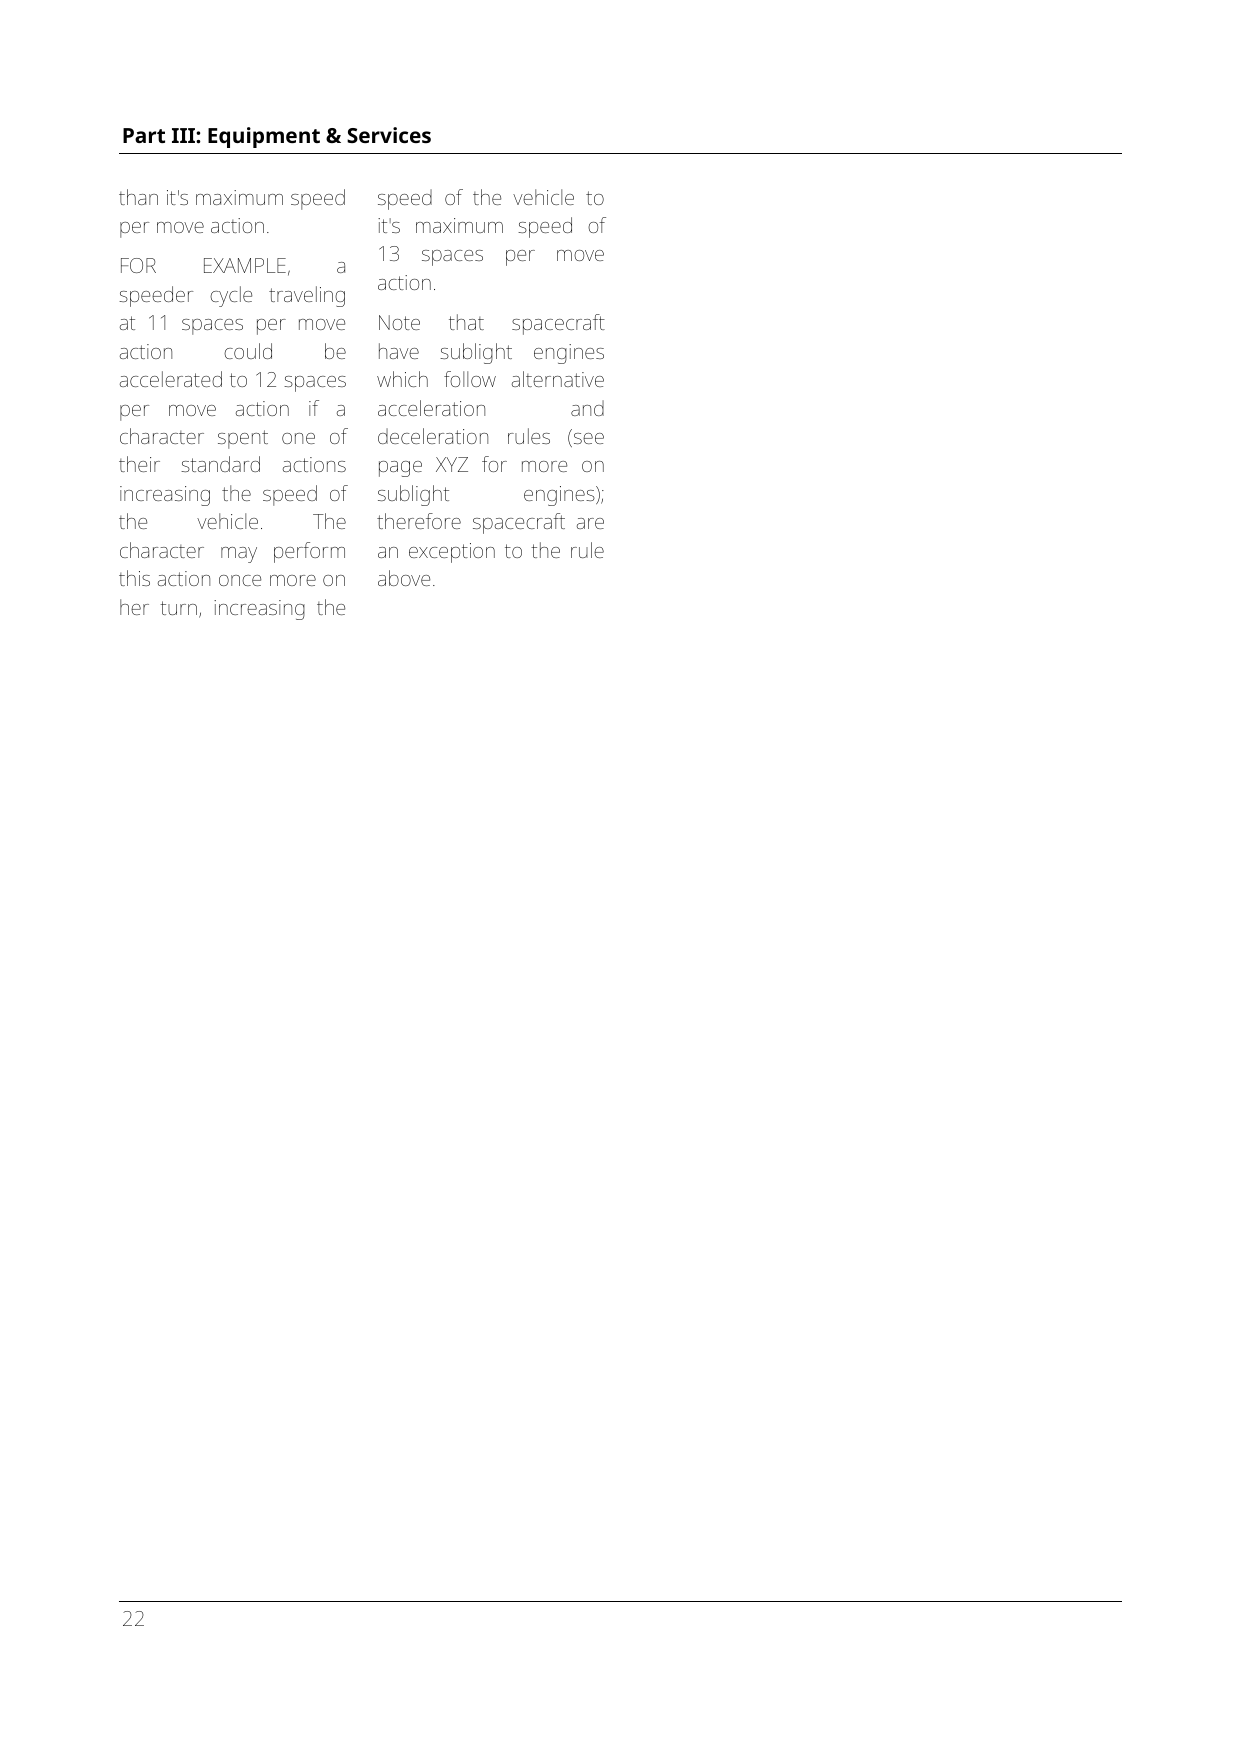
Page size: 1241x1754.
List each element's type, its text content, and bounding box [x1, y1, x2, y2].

text speed of the vehicle to it's maximum speed of 13 spaces per move action. [377, 183, 605, 296]
text than it's maximum speed per move action. [118, 183, 347, 239]
text Note that spacecraft have sublight engines which follow alternative acceleration and deceleration rules (see page XYZ for more on sublight engines); therefore spacecraft are an exception to the rule above. [377, 308, 605, 593]
text FOR EXAMPLE, a speeder cycle traveling at 11 spaces per move action could be accelerated to 12 spaces per move action if a character spent one of their standard actions increasing the speed of the vehicle. The character may perform this action once more on her turn, increasing the [118, 251, 347, 621]
